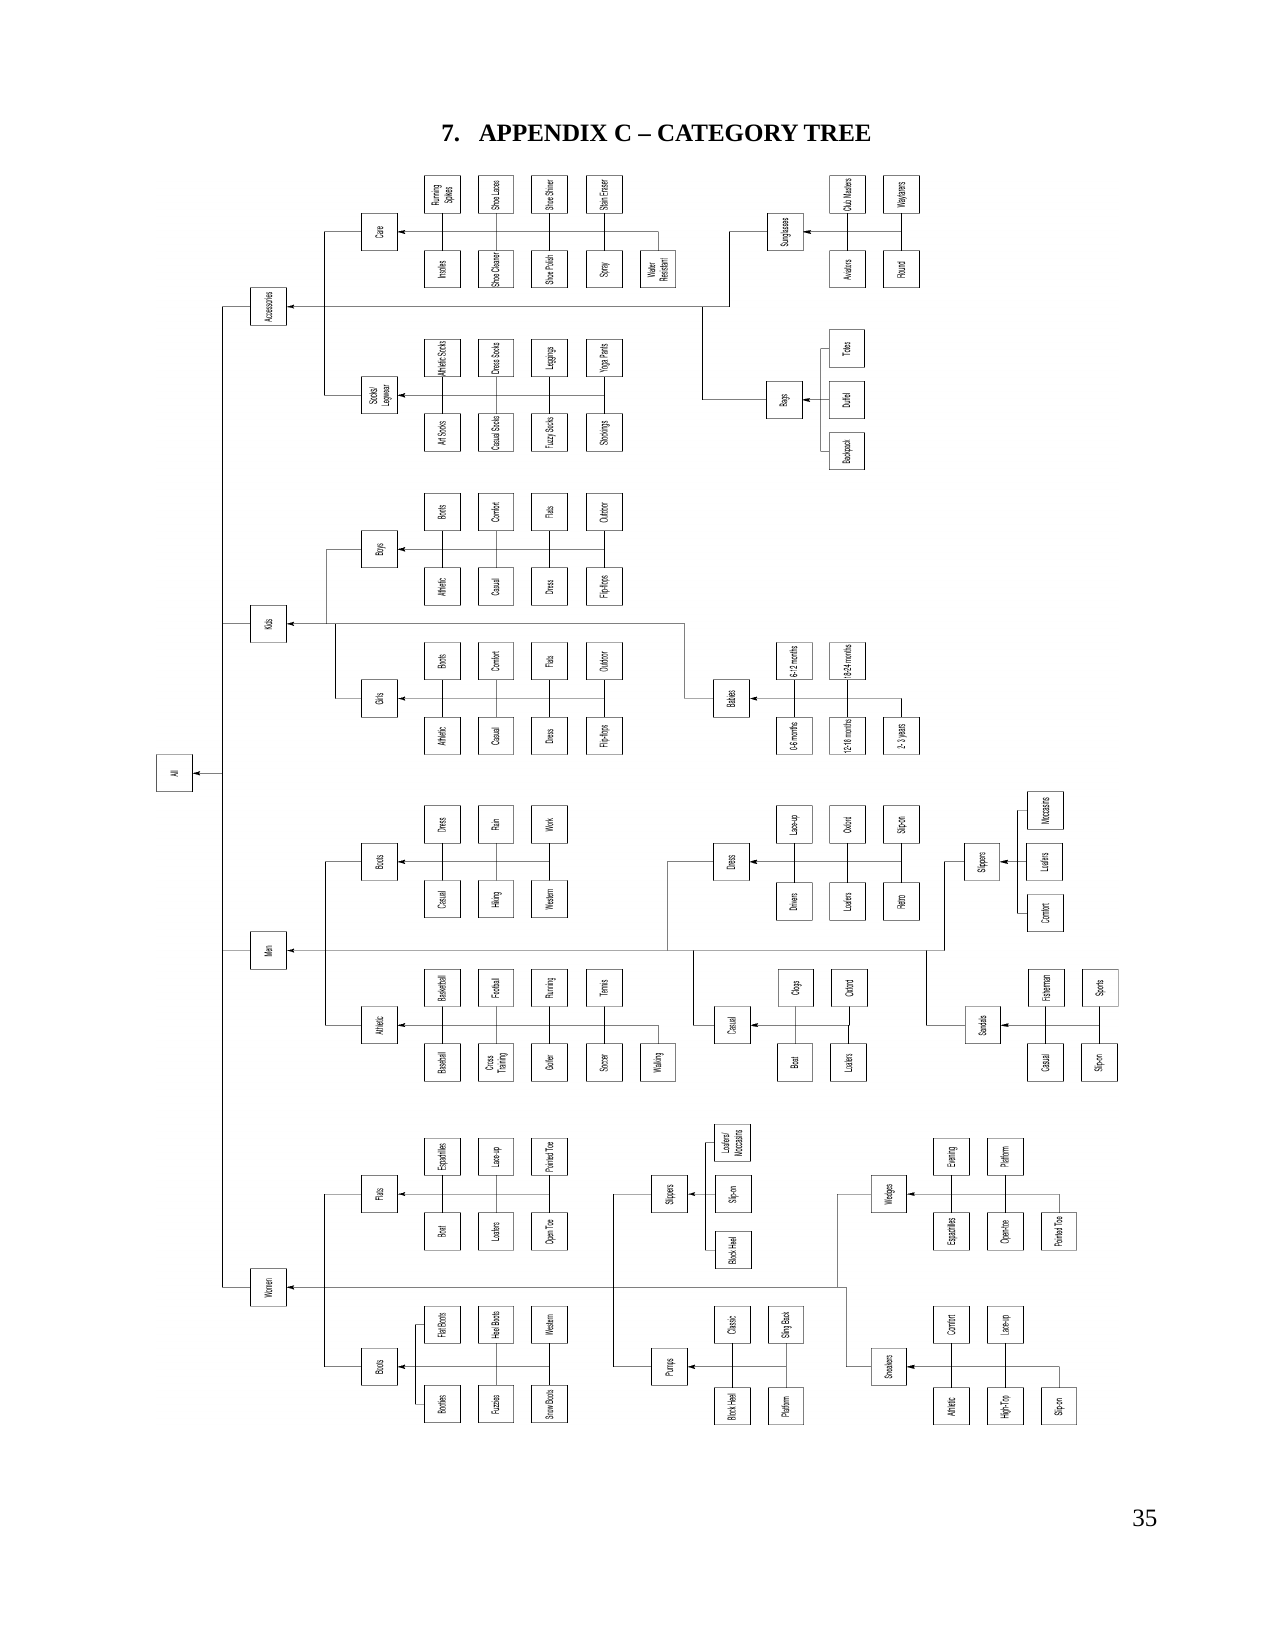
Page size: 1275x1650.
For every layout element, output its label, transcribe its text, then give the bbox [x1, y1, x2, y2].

subtitle APPENDIX C – CATEGORY TREE [156, 118, 1157, 147]
